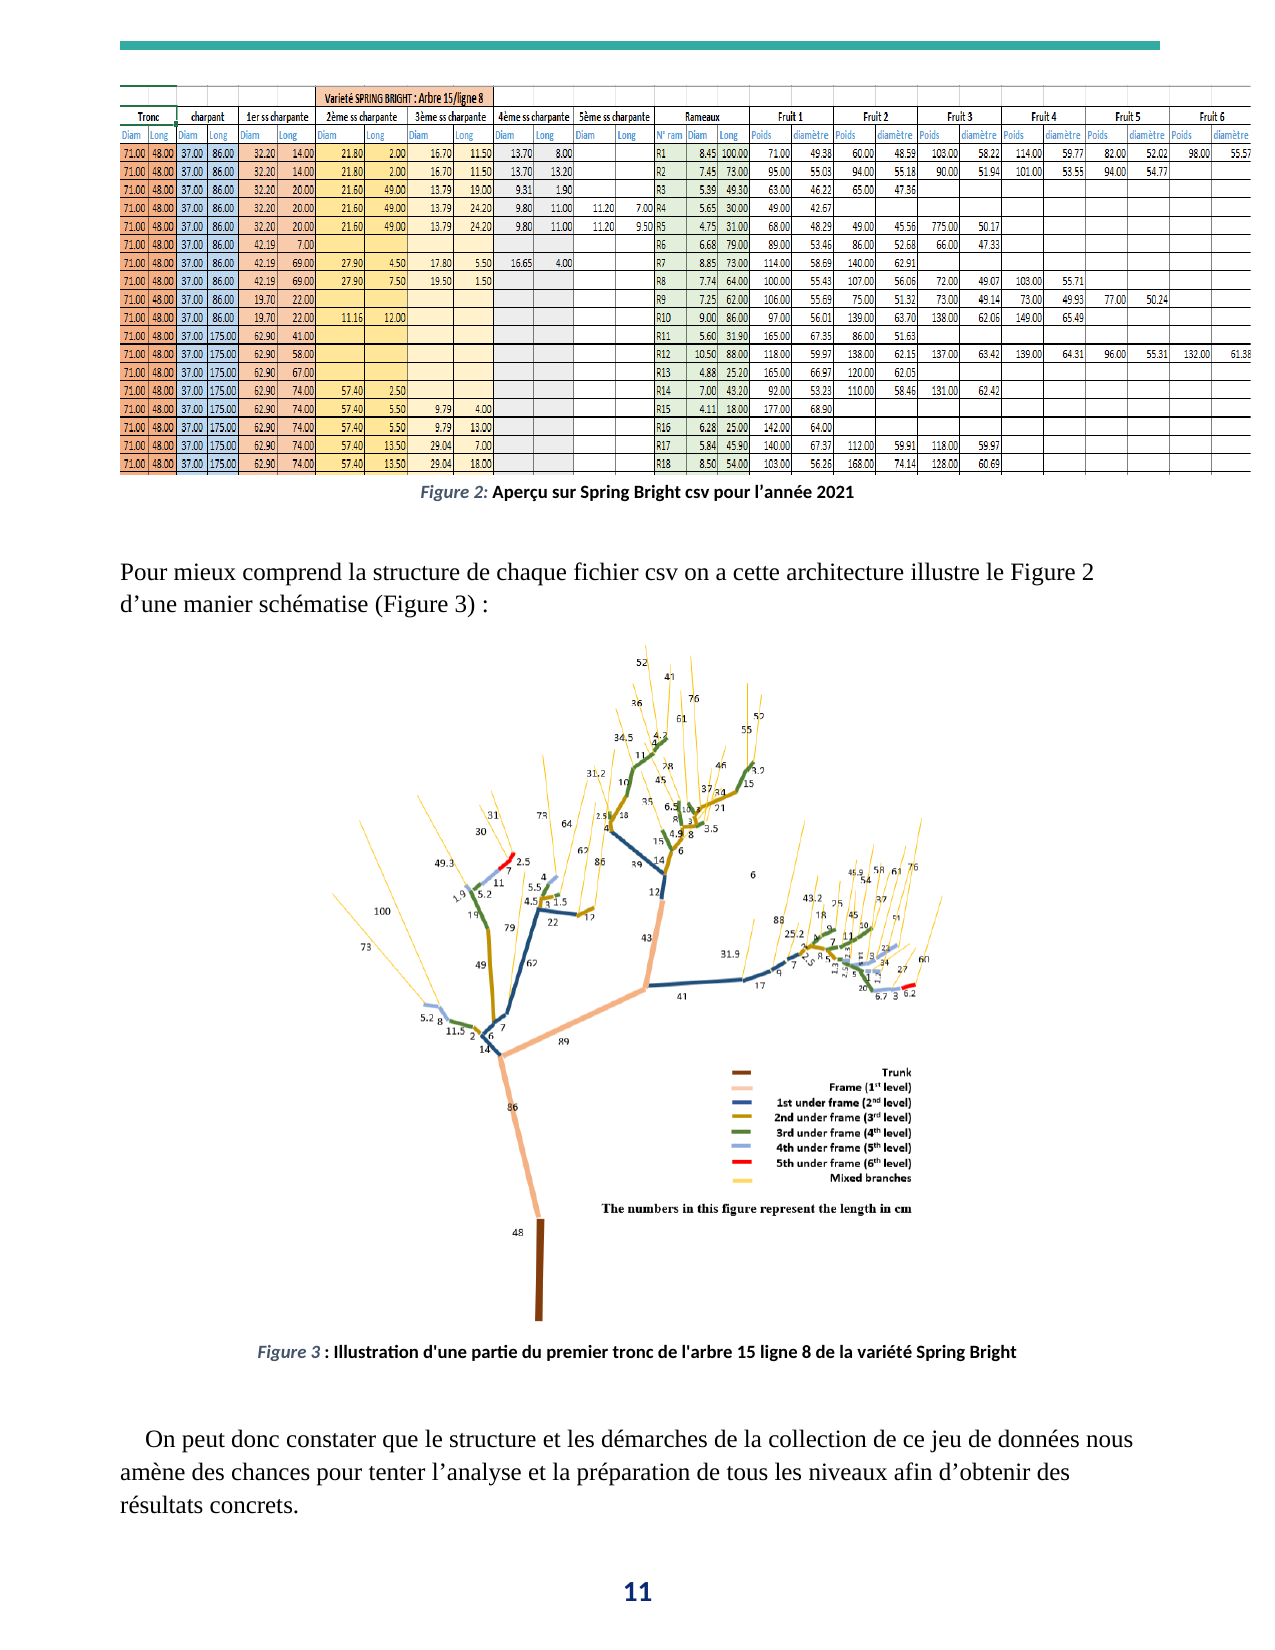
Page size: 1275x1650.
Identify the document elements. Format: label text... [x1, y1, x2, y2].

text Figure 2: Aperçu sur Spring Bright csv pour l’année 2021 [120, 480, 1155, 503]
text Pour mieux comprend la structure de chaque fichier csv on a cette architecture illustre le Figure 2 d’une manier schématise (Figure 3) : [120, 557, 1155, 618]
text On peut donc constater que le structure et les démarches de la collection de ce jeu de données nous amène des chances pour tenter l’analyse et la préparation de tous les niveaux afin d’obtenir des résultats concrets. [120, 1424, 1155, 1519]
text Figure 3 : Illustration d'une partie du premier tronc de l'arbre 15 ligne 8 de la variété Spring Bright [120, 1340, 1155, 1363]
